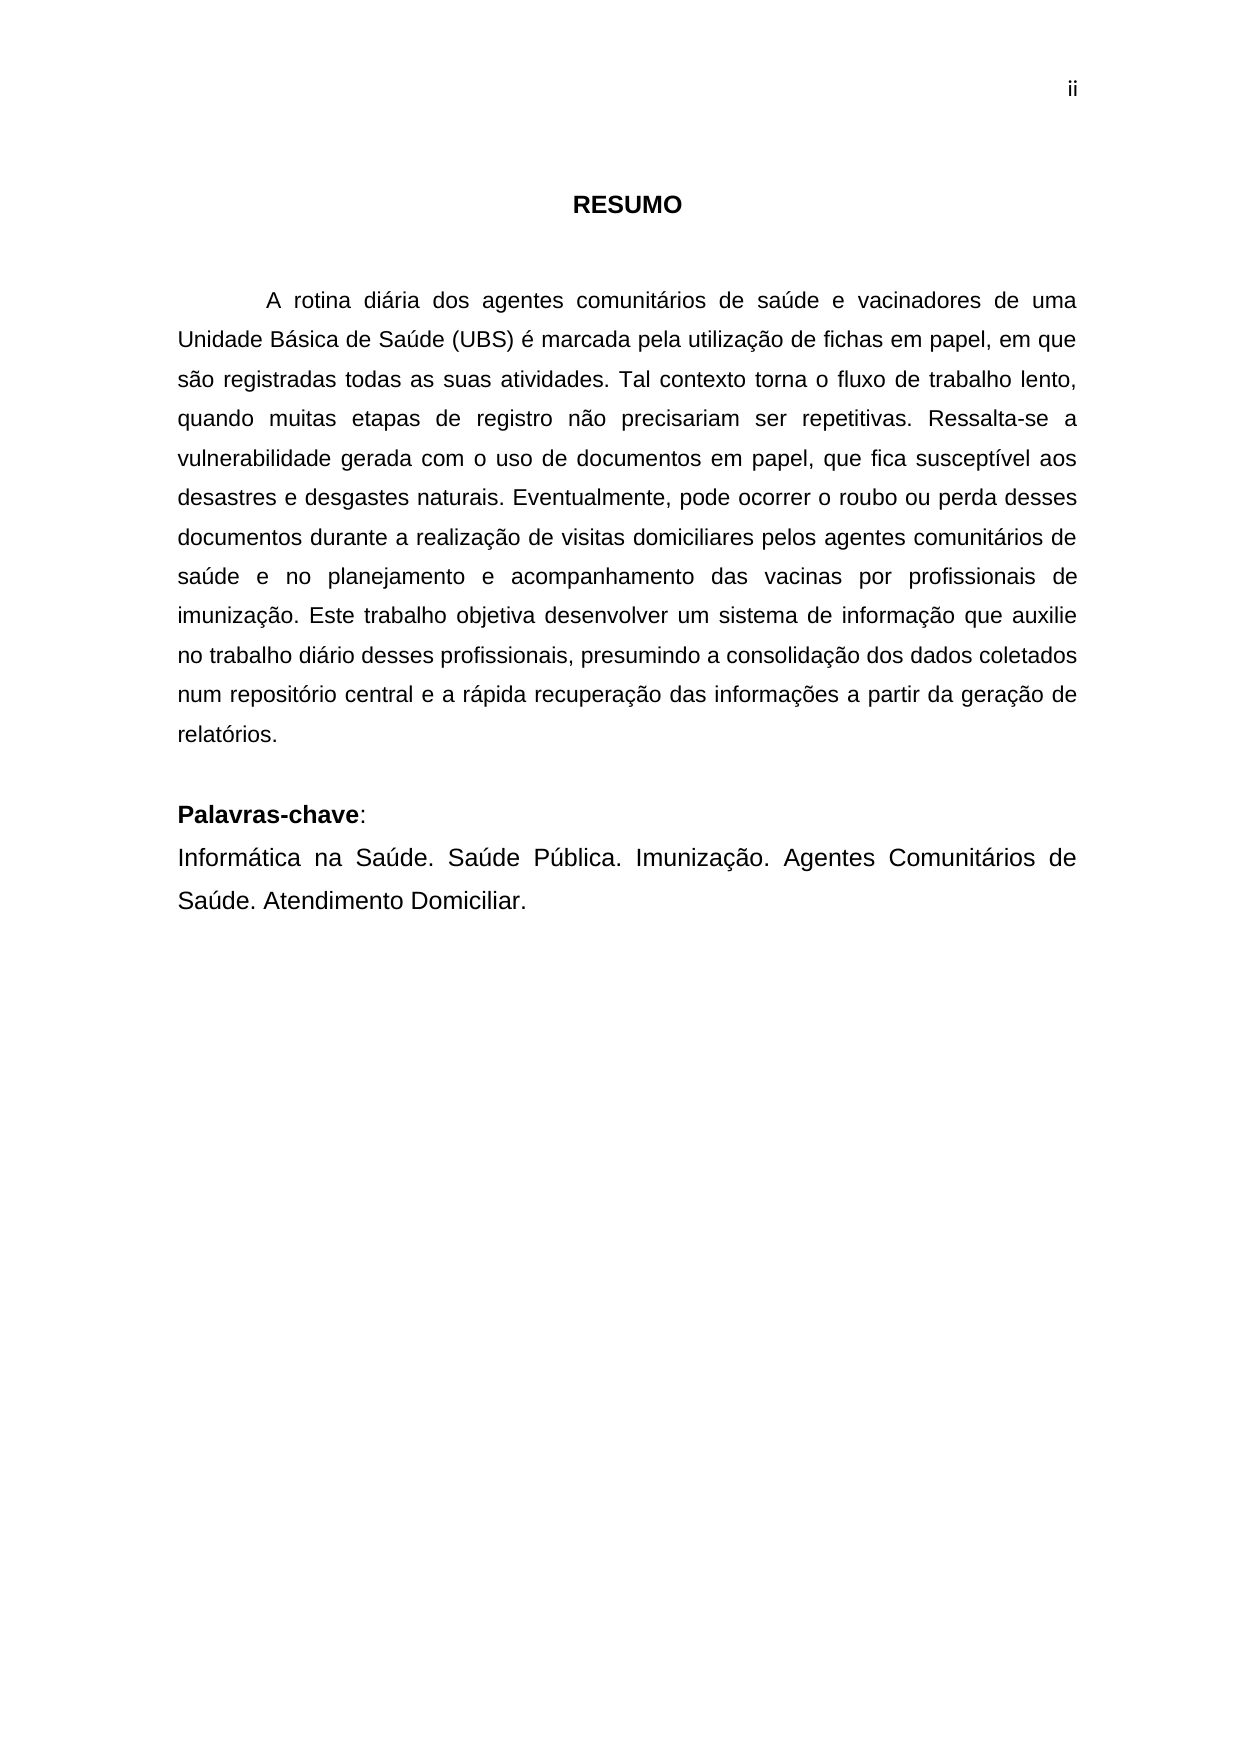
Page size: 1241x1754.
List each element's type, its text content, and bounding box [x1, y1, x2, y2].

text A rotina diária dos agentes comunitários de saúde e vacinadores de uma Unidade Básica de Saúde (UBS) é marcada pela utilização de fichas em papel, em que são registradas todas as suas atividades. Tal contexto torna o fluxo de trabalho lento, quando muitas etapas de registro não precisariam ser repetitivas. Ressalta-se a vulnerabilidade gerada com o uso de documentos em papel, que fica susceptível aos desastres e desgastes naturais. Eventualmente, pode ocorrer o roubo ou perda desses documentos durante a realização de visitas domiciliares pelos agentes comunitários de saúde e no planejamento e acompanhamento das vacinas por profissionais de imunização. Este trabalho objetiva desenvolver um sistema de informação que auxilie no trabalho diário desses profissionais, presumindo a consolidação dos dados coletados num repositório central e a rápida recuperação das informações a partir da geração de relatórios. [177, 287, 1078, 747]
text RESUMO [177, 190, 1078, 218]
text Informática na Saúde. Saúde Pública. Imunização. Agentes Comunitários de Saúde. Atendimento Domiciliar. [177, 843, 1078, 915]
text Palavras-chave: [177, 800, 1078, 829]
